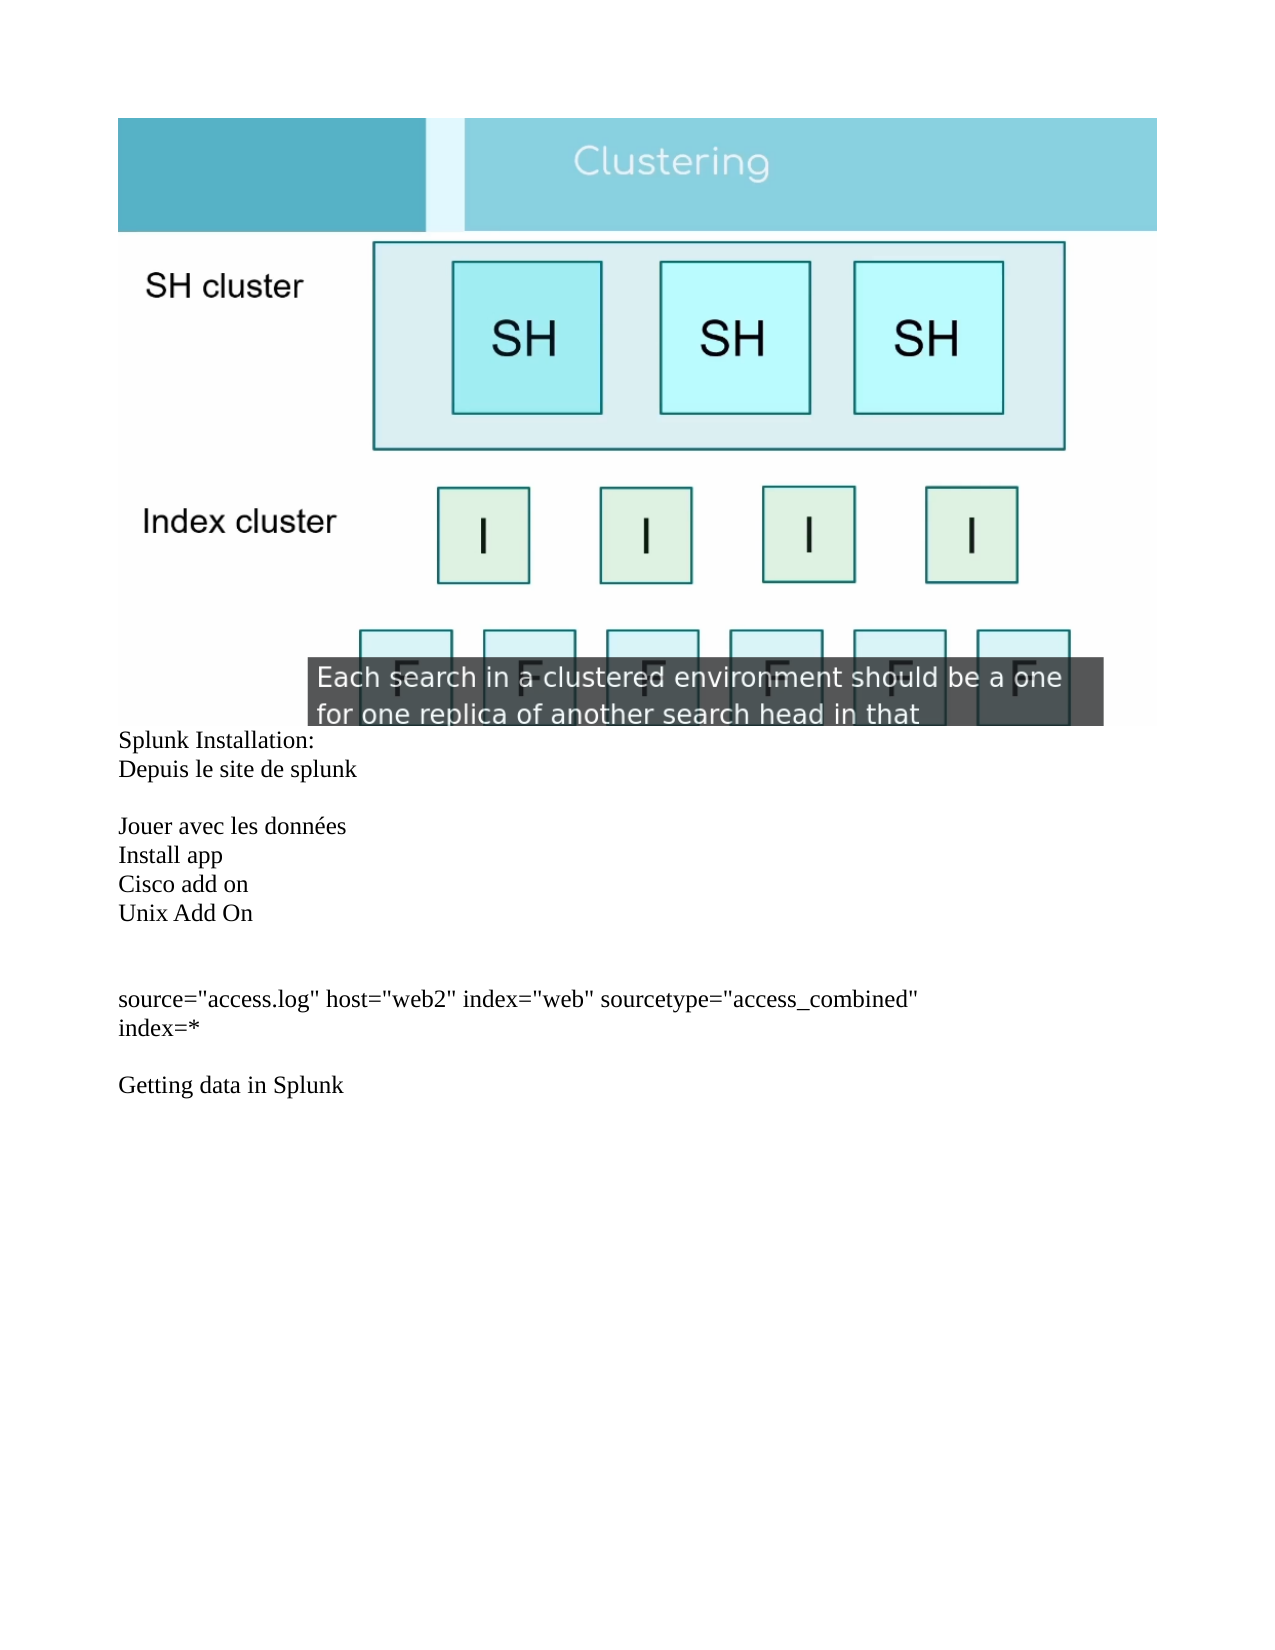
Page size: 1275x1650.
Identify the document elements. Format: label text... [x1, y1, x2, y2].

text source="access.log" host="web2" index="web" sourcetype="access_combined" [118, 984, 1157, 1013]
text Depuis le site de splunk [118, 754, 1157, 783]
text Splunk Installation: [118, 726, 1157, 754]
text Install app [118, 840, 1157, 869]
text Jouer avec les données [118, 811, 1157, 840]
picture [118, 118, 1157, 726]
text Getting data in Splunk [118, 1070, 1157, 1099]
text index=* [118, 1013, 1157, 1041]
text Unix Add On [118, 898, 1157, 926]
text Cisco add on [118, 869, 1157, 898]
